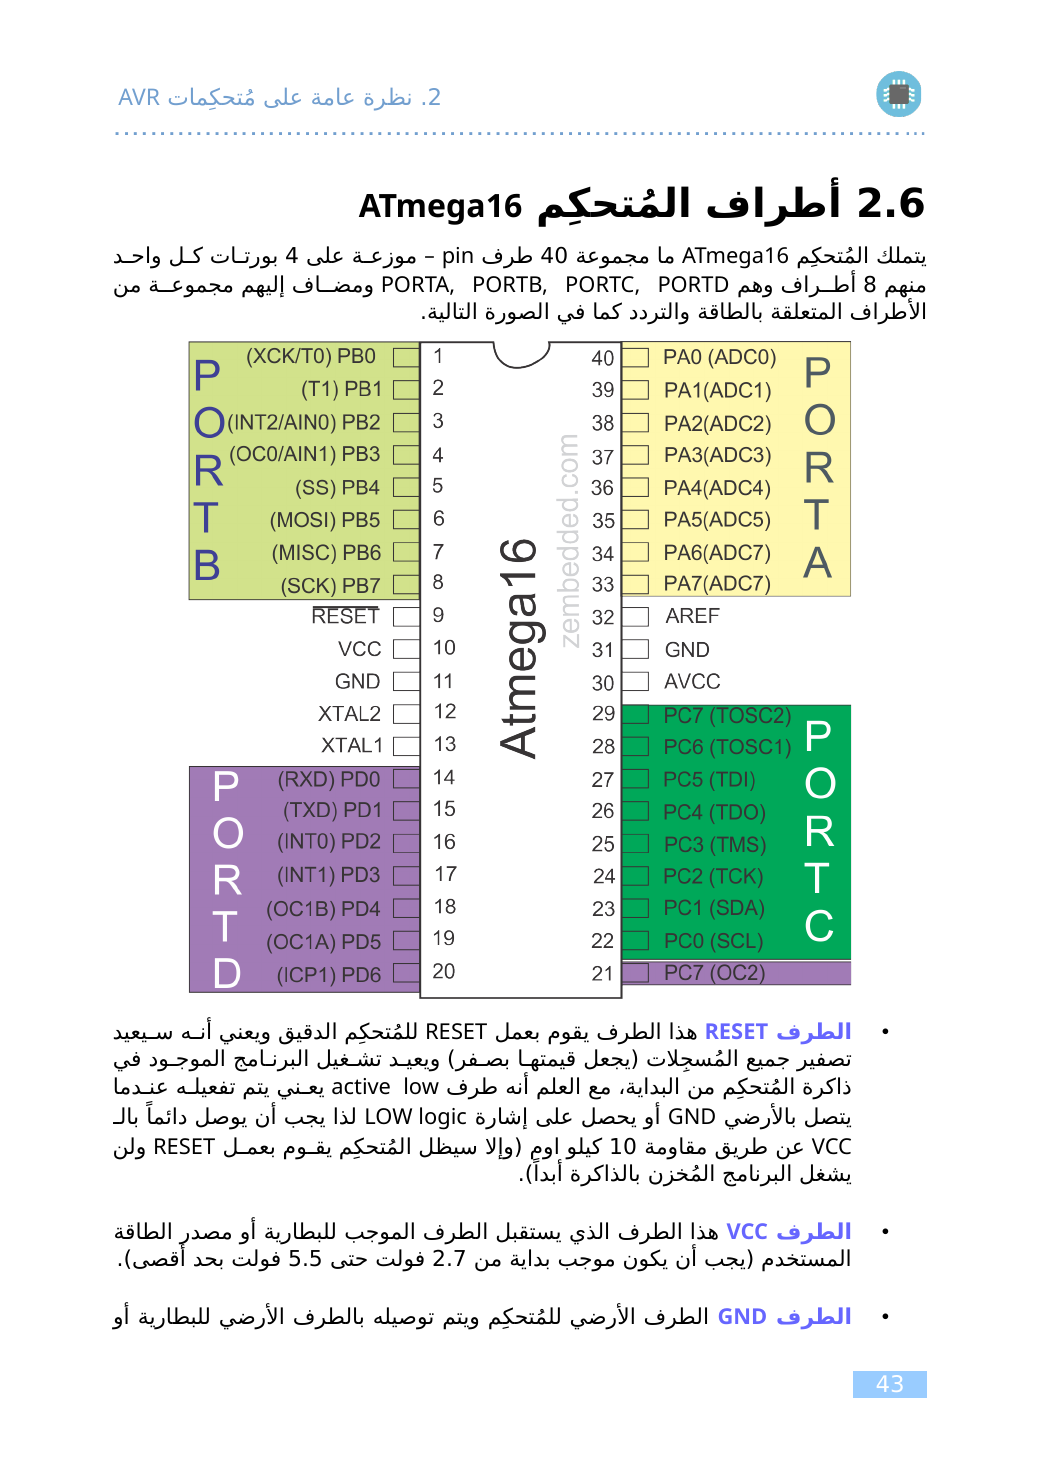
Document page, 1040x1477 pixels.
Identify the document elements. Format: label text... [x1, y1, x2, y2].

subtitle 2.6 أطراف المُتحكِم ATmega16 [112, 181, 927, 227]
picture [188, 341, 852, 999]
picture [876, 71, 922, 117]
list الطرف GND الطرف اﻷرضي للمُتحكِم ويتم توصيله بالطرف اﻷرضي للبطارية أو مصدر الكهرباء المستخدم. قد تتساءل لما يمتلك المُتحكِم زوج من اﻷطراف GND؟ السر هو تقليل الضجيج الكهربي Noise، فعندما يتواجد أكثر من مسار للأرضي فإن ذلك يحسن في القضاء على الـNoise خاصة إذا كان المُتحكِم يقوم بتوليد إشارات عالية السرعة (بالميجاهرتز). [112, 1301, 889, 1331]
list الطرف VCC هذا الطرف الذي يستقبل الطرف الموجب للبطارية أو مصدر الطاقة المستخدم (يجب أن يكون موجب بداية من 2.7 فولت حتى 5.5 فولت بحد أقصى). [112, 1216, 889, 1271]
text يتملك المُتحكِم ATmega16 ما مجموعة 40 طرف pin – موزعة على 4 بورتات كل واحد منهم 8 أطراف وهم PORTA, PORTB, PORTC, PORTD ومضاف إليهم مجموعة من اﻷطراف المتعلقة بالطاقة والتردد كما في الصورة التالية. [112, 240, 927, 325]
list الطرف RESET هذا الطرف يقوم بعمل RESET للمُتحكِم الدقيق ويعني أنه سيعيد تصفير جميع المُسجِلات (يجعل قيمتها بصفر) ويعيد تشغيل البرنامج الموجود في ذاكرة المُتحكِم من البداية، مع العلم أنه طرف active low يعني يتم تفعيله عندما يتصل باﻷرضي GND أو يحصل على إشارة LOW logic لذا يجب أن يوصل دائماً بالـ VCC عن طريق مقاومة 10 كيلو اوم (وإلا سيظل المُتحكِم يقوم بعمل RESET ولن يشغل البرنامج المُخزن بالذاكرة أبداً). [112, 1016, 889, 1186]
